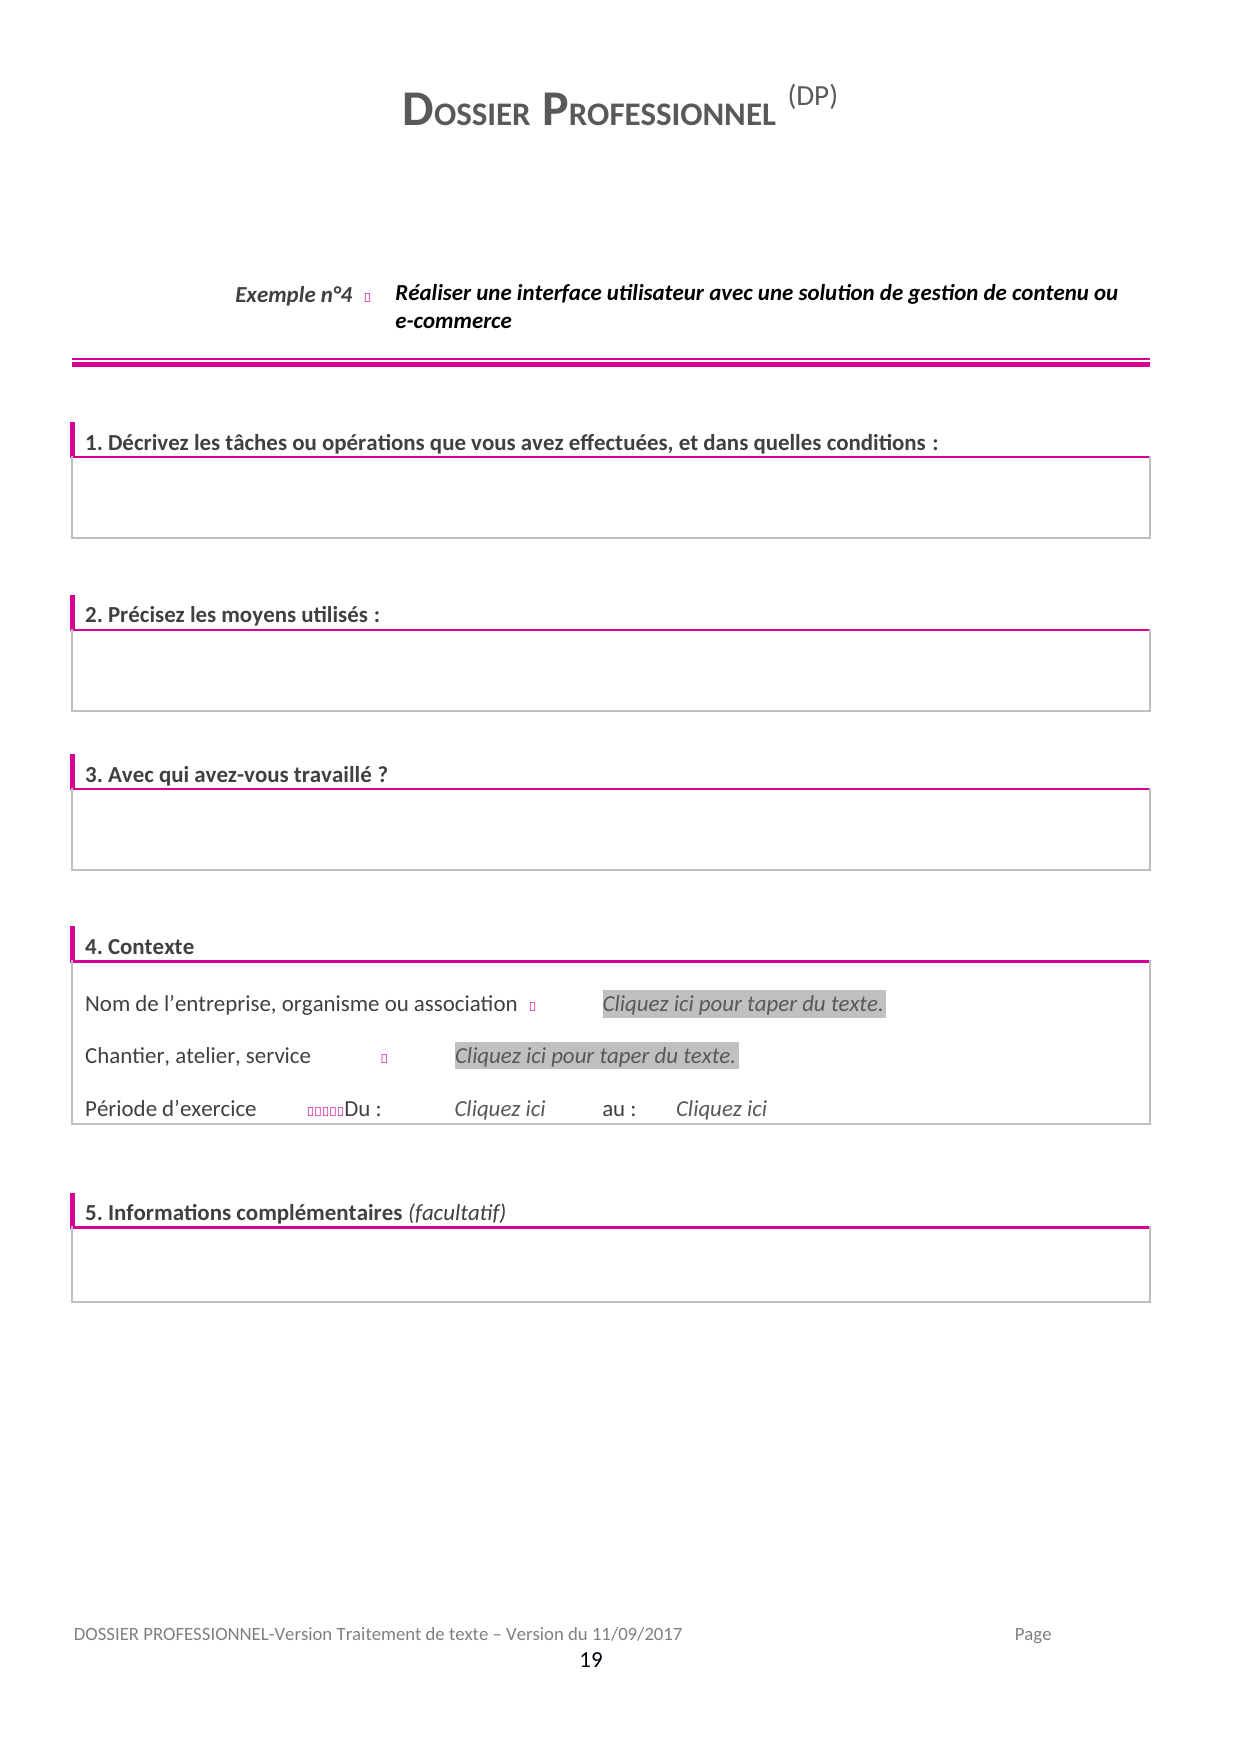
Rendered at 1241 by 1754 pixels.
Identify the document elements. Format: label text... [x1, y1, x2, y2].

table_cell 1. Décrivez les tâches ou opérations que vous avez effectuées, et dans quelles conditions : [75, 422, 1150, 456]
table_cell Cliquez ici pour taper du texte. [442, 1023, 1149, 1076]
table_cell [73, 516, 1149, 537]
table_cell [73, 790, 1149, 811]
table_cell Cliquez ici pour taper du texte. [576, 984, 1149, 1023]
table_cell [72, 539, 1091, 573]
table_cell [1091, 1125, 1150, 1158]
table_cell 5. Informations complémentaires (facultatif) [75, 1193, 1091, 1226]
table_cell [1091, 539, 1150, 573]
table_cell 2. Précisez les moyens utilisés : [75, 595, 1150, 628]
table_cell [1091, 1159, 1150, 1192]
table_cell [73, 1229, 1149, 1243]
table_cell [1091, 1193, 1150, 1226]
table_cell Nom de l’entreprise, organisme ou association  [73, 984, 576, 1023]
table_header Exemple n°4  [72, 260, 382, 358]
table_cell [72, 1125, 1091, 1158]
table_cell [72, 733, 1150, 754]
table_cell [73, 631, 1149, 652]
table_cell [72, 712, 1150, 733]
table_cell [72, 1159, 1091, 1192]
table_cell [72, 905, 1150, 926]
table_cell [73, 1243, 1149, 1280]
table_cell Chantier, atelier, service  [73, 1023, 442, 1076]
table_cell [73, 811, 1149, 848]
table_cell [73, 963, 576, 984]
table_cell [72, 401, 1150, 422]
table_cell [73, 458, 1149, 479]
table_cell [72, 871, 1091, 905]
table_cell [73, 848, 1149, 869]
table_cell [73, 1280, 1149, 1301]
table_cell [73, 652, 1149, 688]
table_cell [73, 688, 1149, 709]
table_cell [73, 480, 1149, 516]
table_cell Période d’exercice Du : Cliquez ici au : Cliquez ici [73, 1076, 1149, 1122]
table_header Réaliser une interface utilisateur avec une solution de gestion de contenu ou e-commerce [382, 260, 1150, 358]
table_cell 4. Contexte [75, 926, 1150, 960]
table_cell 3. Avec qui avez-vous travaillé ? [75, 754, 1150, 788]
table_cell [1091, 871, 1150, 905]
table_cell [576, 963, 1149, 984]
table_cell [72, 573, 1150, 594]
table_cell [72, 367, 1150, 401]
